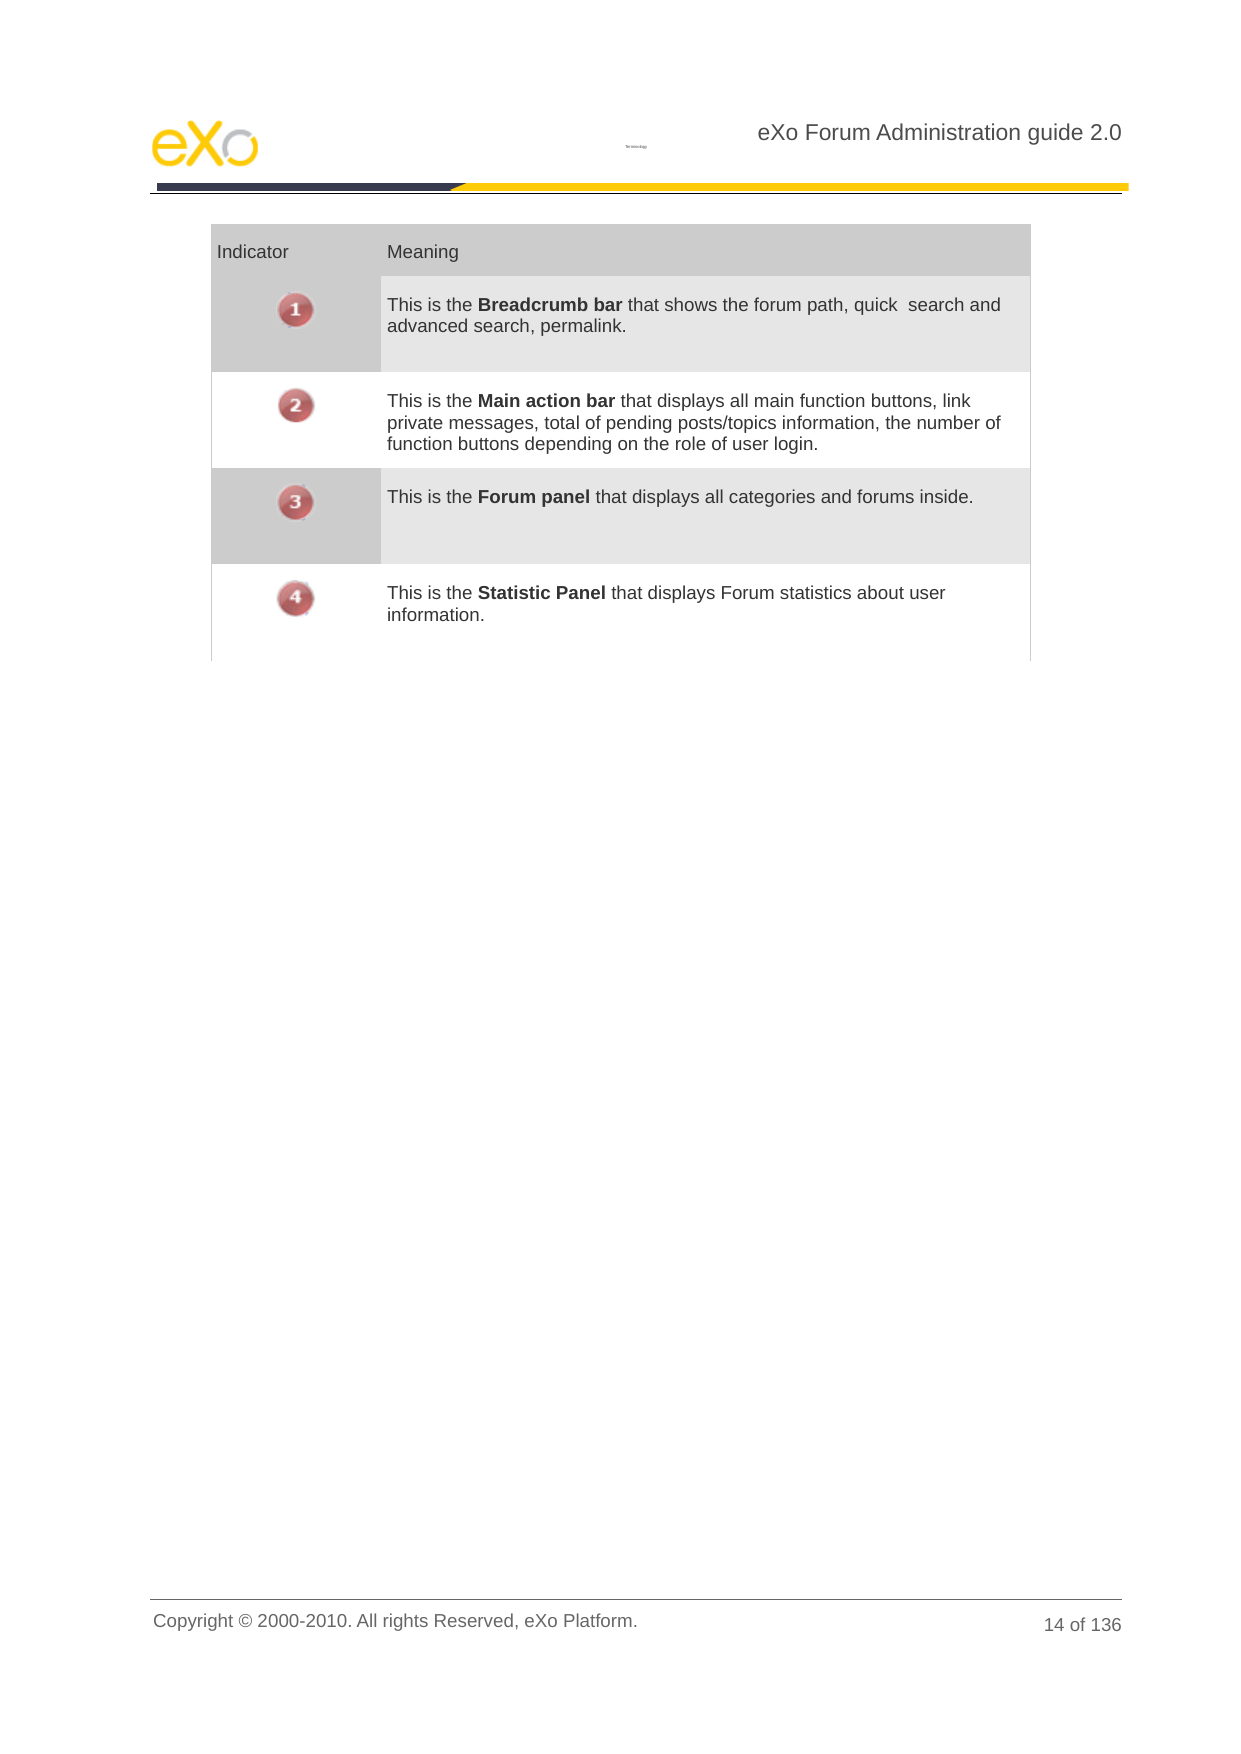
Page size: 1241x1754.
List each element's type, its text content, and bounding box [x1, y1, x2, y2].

table_cell [212, 468, 381, 564]
table_cell This is the Main action bar that displays all main function buttons, link private messages, total of pending posts/topics information, the number of function buttons depending on the role of user login. [381, 372, 1030, 468]
table_cell This is the Forum panel that displays all categories and forums inside. [381, 468, 1030, 564]
table_cell [212, 276, 381, 372]
picture [275, 481, 317, 523]
table_header Indicator [212, 224, 381, 276]
picture [275, 385, 317, 426]
table_cell This is the Statistic Panel that displays Forum statistics about user information. [381, 565, 1030, 661]
picture [275, 289, 317, 330]
table_header Meaning [381, 224, 1030, 276]
picture [275, 577, 317, 619]
table_cell This is the Breadcrumb bar that shows the forum path, quick search and advanced search, permalink. [381, 276, 1030, 372]
table_cell [212, 565, 381, 661]
table_cell [212, 372, 381, 468]
picture [157, 183, 1129, 191]
picture [152, 120, 259, 167]
